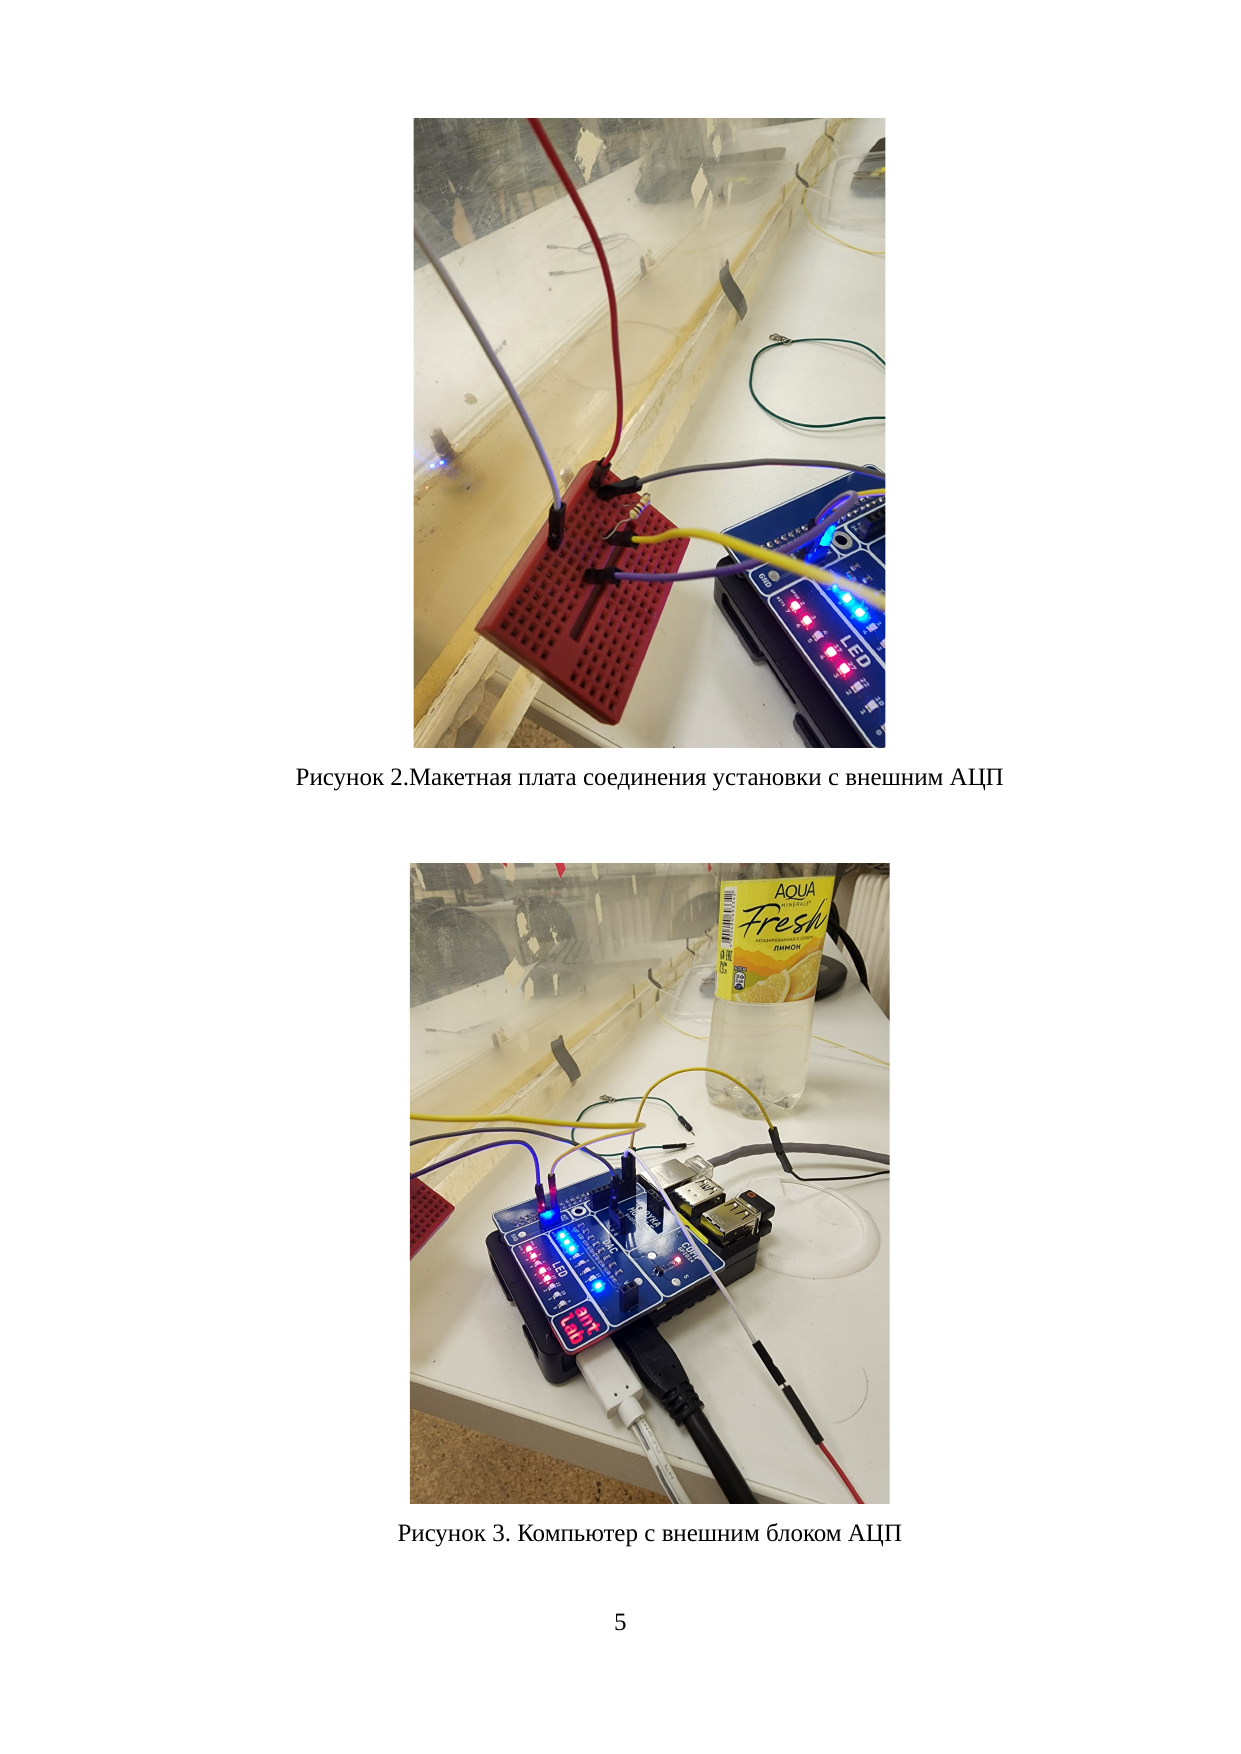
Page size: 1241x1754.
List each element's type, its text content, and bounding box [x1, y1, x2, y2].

picture [409, 863, 890, 1504]
text Рисунок 3. Компьютер с внешним блоком АЦП [177, 864, 1122, 1547]
text Рисунок 2.Макетная плата соединения установки с внешним АЦП [177, 118, 1122, 790]
picture [413, 118, 886, 748]
